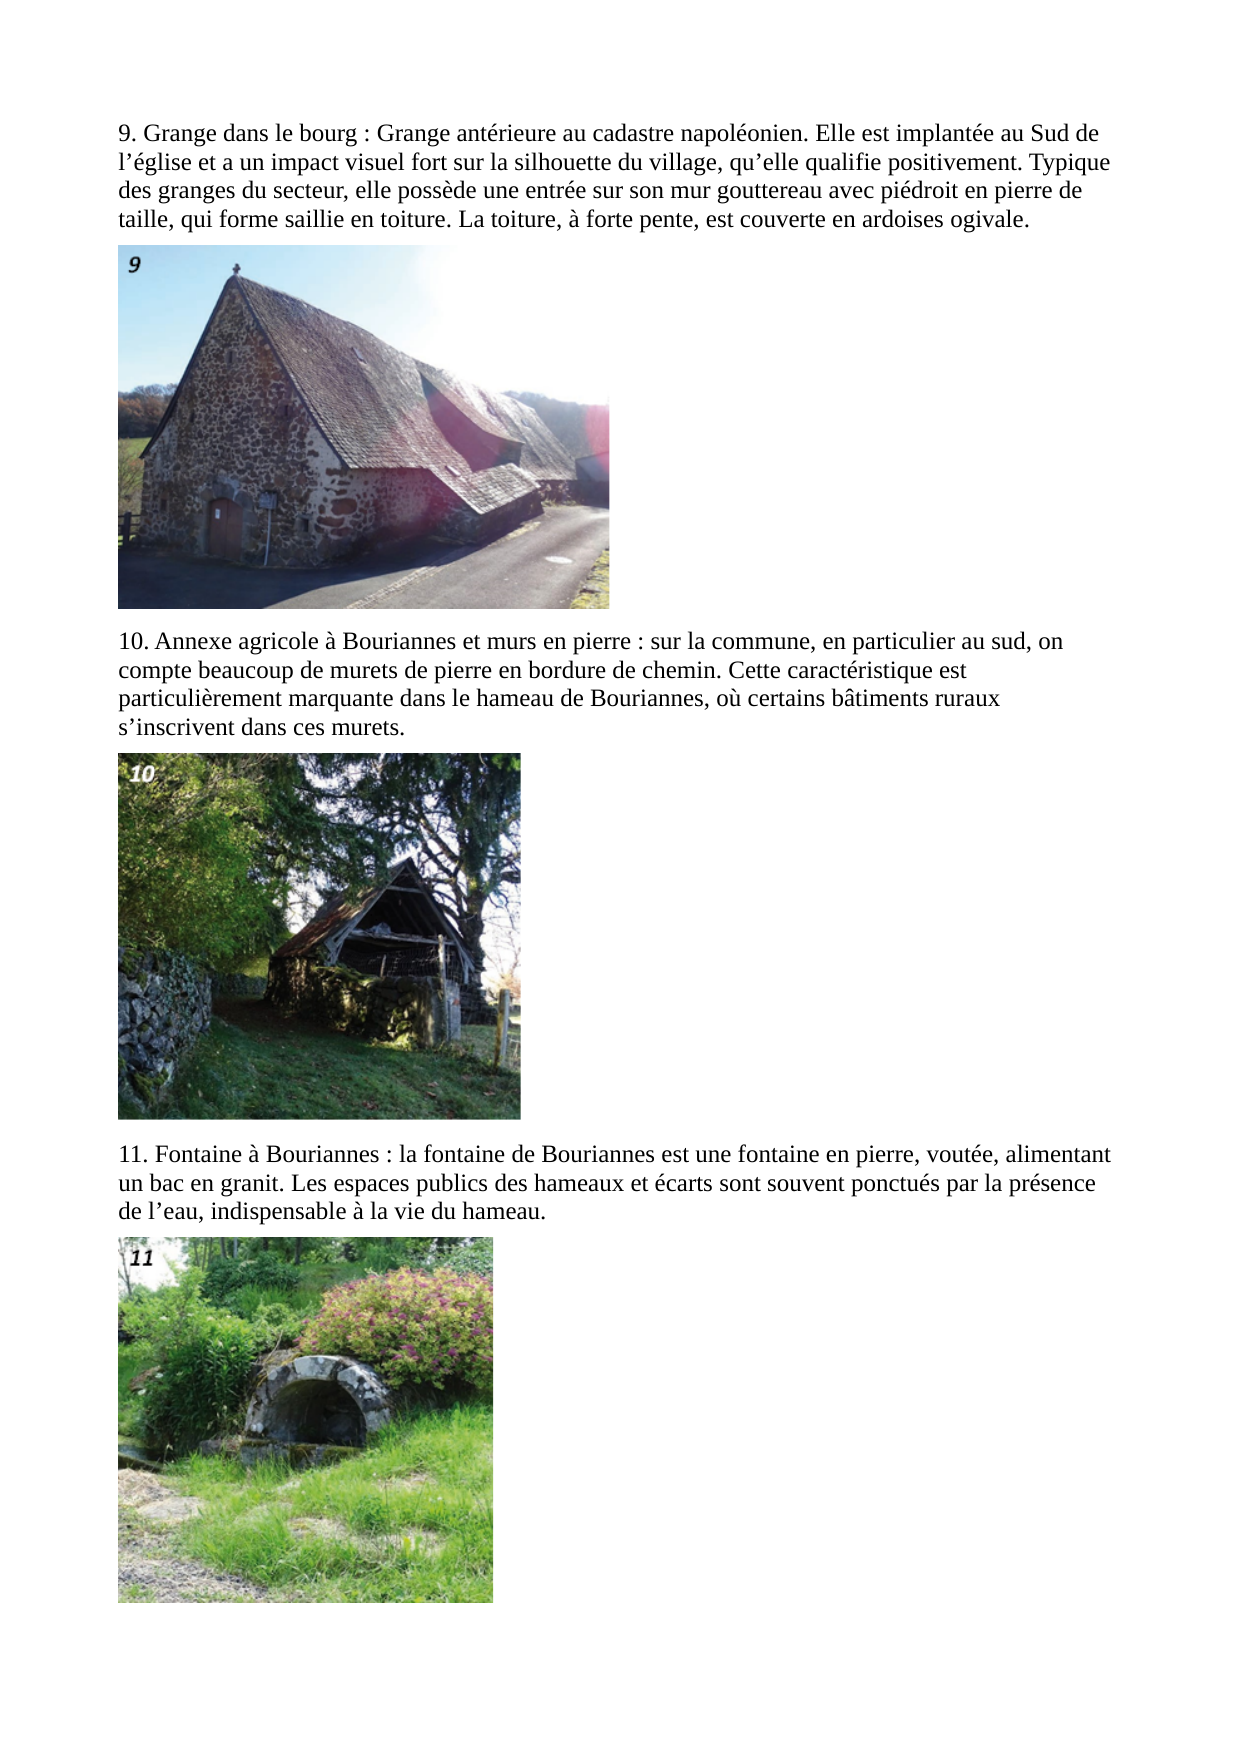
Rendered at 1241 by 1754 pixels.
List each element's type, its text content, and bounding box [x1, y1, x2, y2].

text 11. Fontaine à Bouriannes : la fontaine de Bouriannes est une fontaine en pierre, voutée, alimentant un bac en granit. Les espaces publics des hameaux et écarts sont souvent ponctués par la présence de l’eau, indispensable à la vie du hameau. [118, 1139, 1122, 1225]
picture [118, 1237, 494, 1603]
picture [118, 245, 610, 609]
text 9. Grange dans le bourg : Grange antérieure au cadastre napoléonien. Elle est implantée au Sud de l’église et a un impact visuel fort sur la silhouette du village, qu’elle qualifie positivement. Typique des granges du secteur, elle possède une entrée sur son mur gouttereau avec piédroit en pierre de taille, qui forme saillie en toiture. La toiture, à forte pente, est couverte en ardoises ogivale. [118, 118, 1122, 233]
text 10. Annexe agricole à Bouriannes et murs en pierre : sur la commune, en particulier au sud, on compte beaucoup de murets de pierre en bordure de chemin. Cette caractéristique est particulièrement marquante dans le hameau de Bouriannes, où certains bâtiments ruraux s’inscrivent dans ces murets. [118, 626, 1122, 741]
picture [118, 753, 521, 1121]
